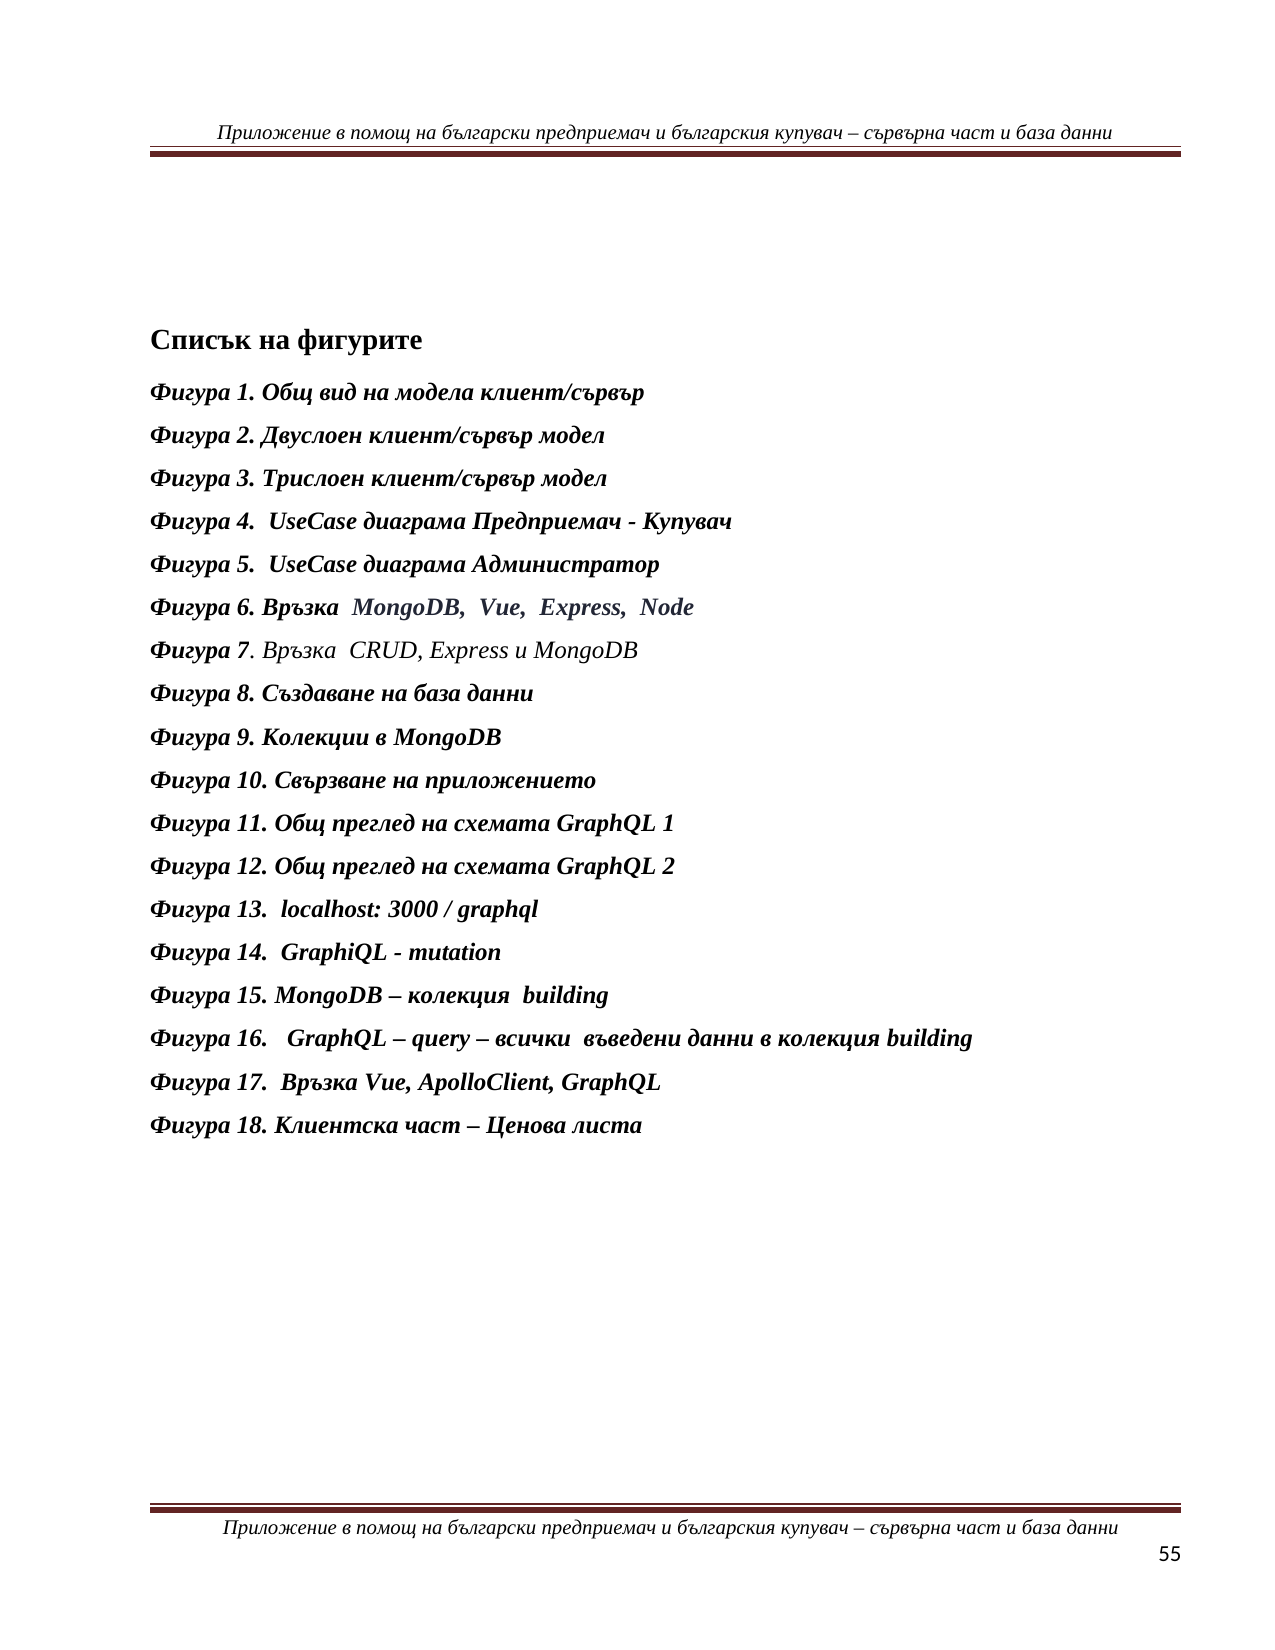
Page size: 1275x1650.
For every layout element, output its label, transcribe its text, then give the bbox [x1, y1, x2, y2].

text Фигура 12. Общ преглед на схемата GraphQL 2 [150, 851, 1181, 880]
text Фигура 16. GraphQL – query – всички въведени данни в колекция building [150, 1023, 1181, 1052]
list Фигура 8. Създаване на база данни [150, 678, 1181, 707]
text Фигура 1. Общ вид на модела клиент/сървър [150, 377, 1181, 405]
text Фигура 13. localhost: 3000 / graphql [150, 894, 1181, 923]
text Фигура 18. Клиентска част – Ценова листа [150, 1110, 1181, 1138]
text Списък на фигурите [150, 322, 1181, 356]
text Фигура 14. GraphiQL - mutation [150, 937, 1181, 966]
text Фигура 5. UseCase диаграма Администратор [150, 549, 1181, 578]
text Фигура 11. Общ преглед на схемата GraphQL 1 [150, 808, 1181, 837]
text Фигура 2. Двуслоен клиент/сървър модел [150, 420, 1181, 448]
text Фигура 7. Връзка CRUD, Express и MongoDB [150, 635, 1181, 664]
text Фигура 3. Трислоен клиент/сървър модел [150, 463, 1181, 492]
text Фигура 17. Връзка Vue, ApolloClient, GraphQL [150, 1067, 1181, 1095]
text Фигура 10. Свързване на приложението [150, 765, 1181, 793]
text Фигура 15. MongoDB – колекция building [150, 980, 1181, 1009]
list Фигура 9. Колекции в MongoDB [150, 722, 1181, 750]
text Фигура 6. Връзка MongoDB, Vue, Express, Node [150, 592, 1181, 621]
text Фигура 4. UseCase диаграма Предприемач - Купувач [150, 506, 1181, 535]
